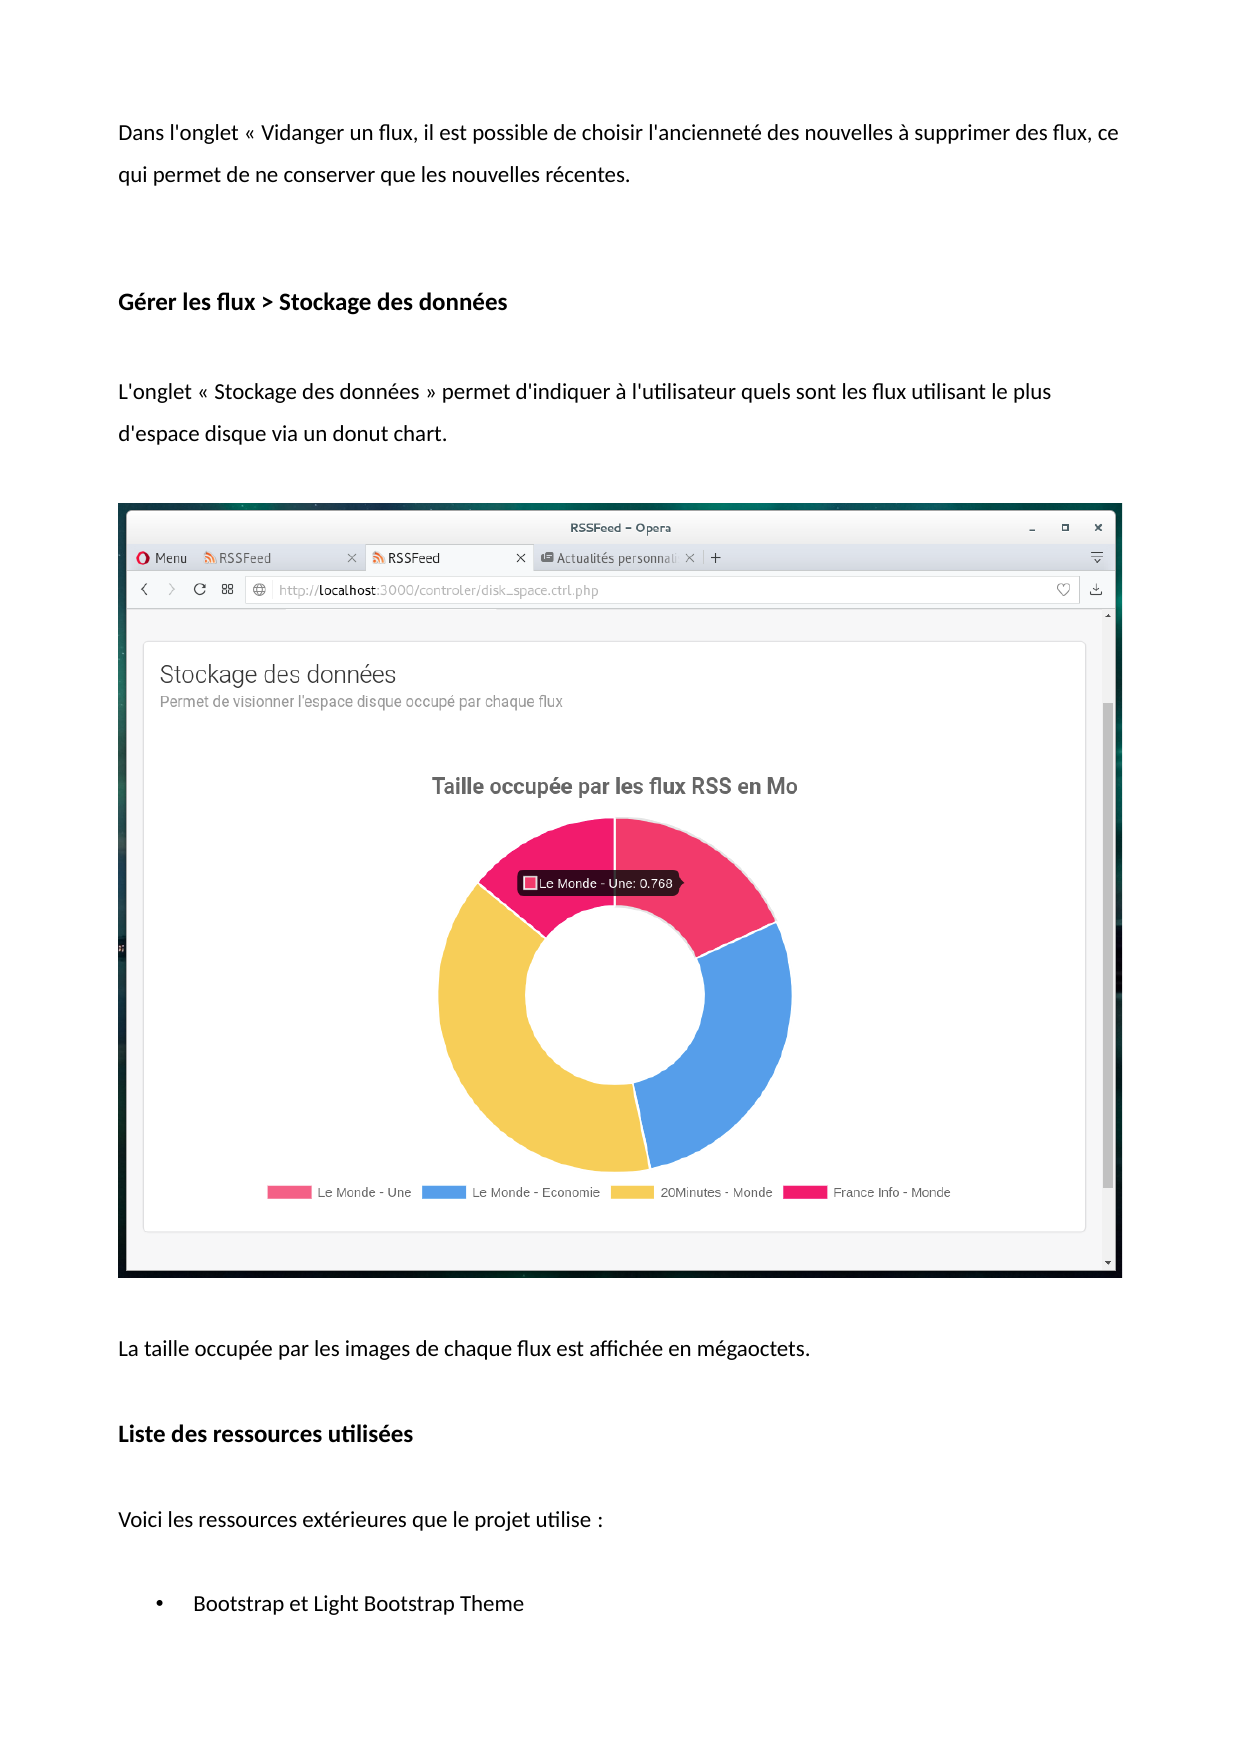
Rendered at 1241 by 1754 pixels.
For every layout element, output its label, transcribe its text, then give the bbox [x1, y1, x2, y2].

picture [118, 503, 1123, 1278]
text Liste des ressources utilisées [118, 1418, 1122, 1448]
text Dans l'onglet « Vidanger un flux, il est possible de choisir l'ancienneté des nouvelles à supprimer des flux, ce qui permet de ne conserver que les nouvelles récentes. [118, 118, 1122, 188]
list Bootstrap et Light Bootstrap Theme [156, 1589, 1122, 1617]
text L'onglet « Stockage des données » permet d'indiquer à l'utilisateur quels sont les flux utilisant le plus d'espace disque via un donut chart. [118, 377, 1122, 447]
text La taille occupée par les images de chaque flux est affichée en mégaoctets. [118, 1334, 1122, 1362]
text Voici les ressources extérieures que le projet utilise : [118, 1506, 1122, 1533]
text Gérer les flux > Stockage des données [118, 286, 1122, 317]
